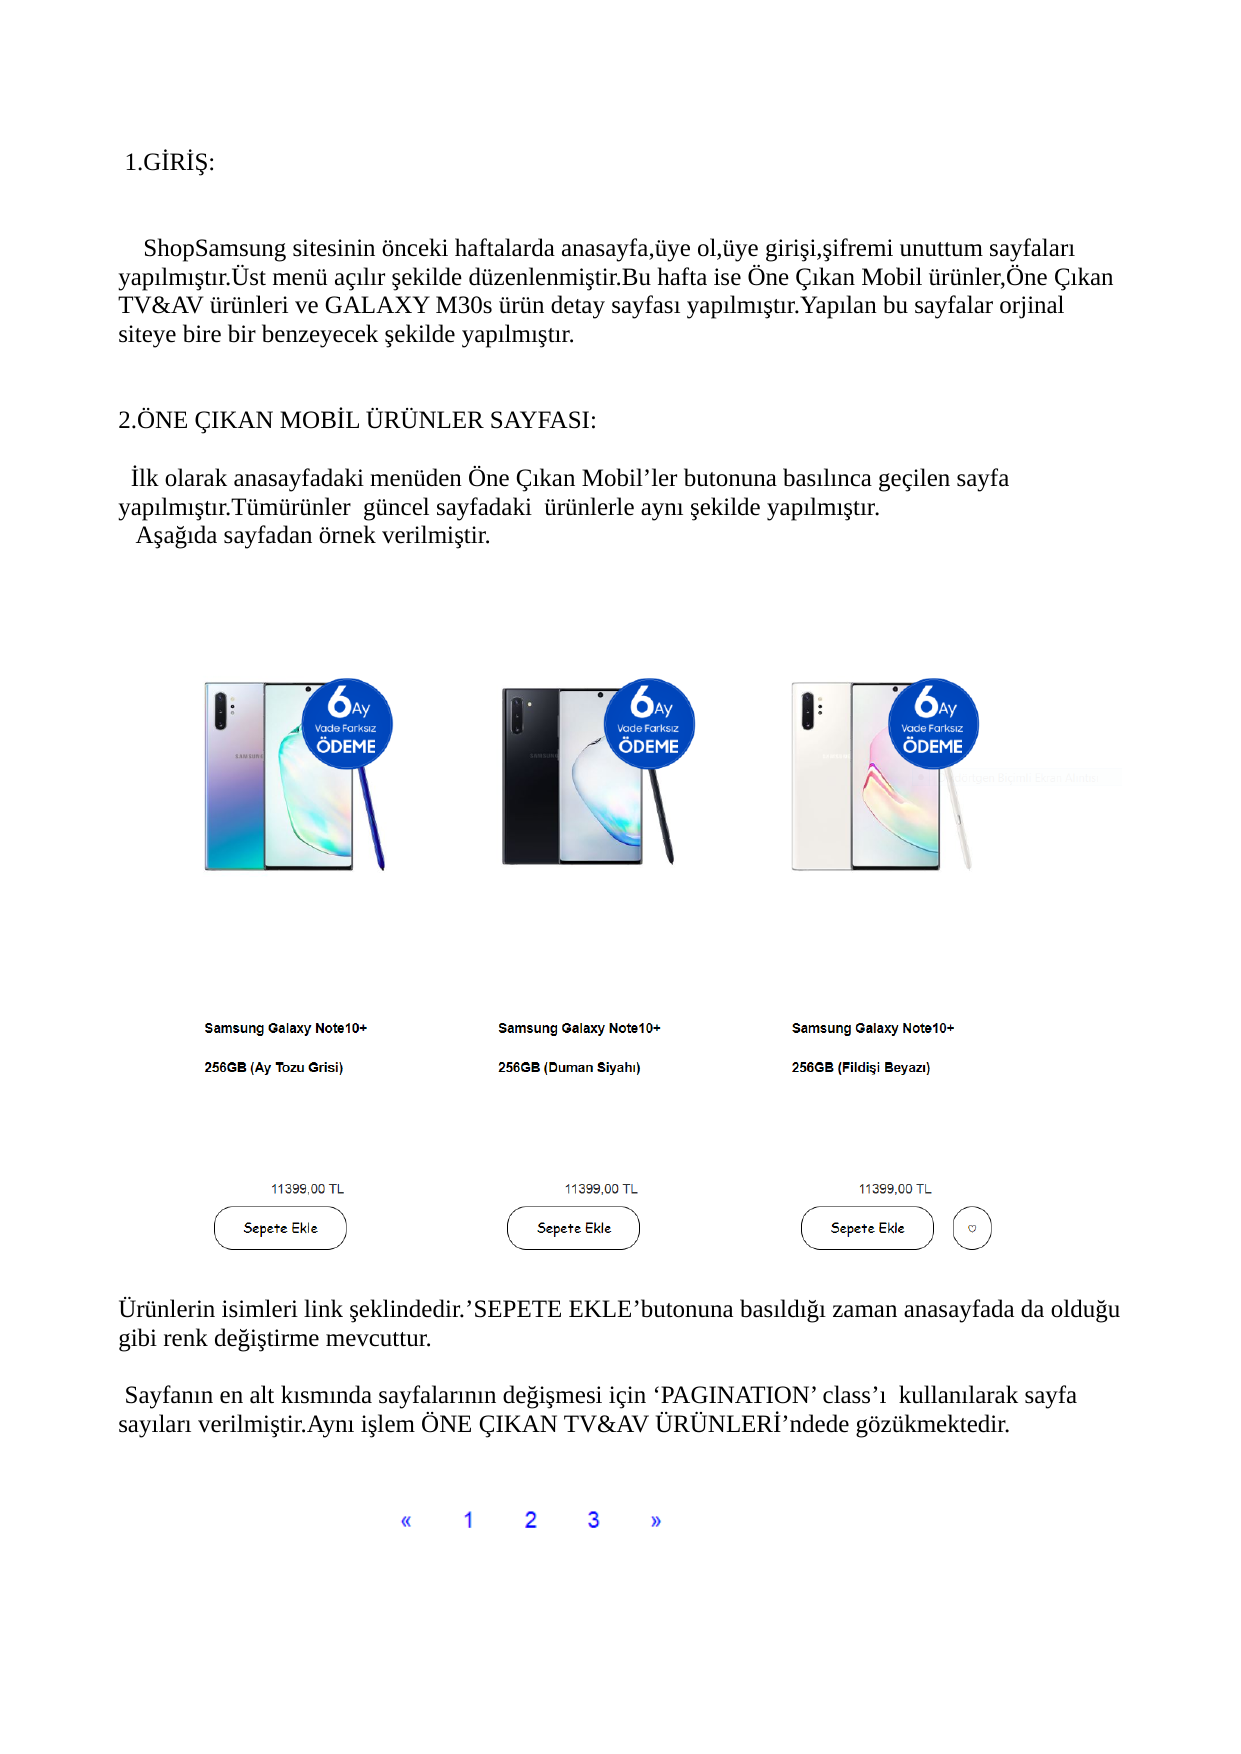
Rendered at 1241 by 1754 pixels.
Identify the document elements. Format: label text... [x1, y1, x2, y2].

text ShopSamsung sitesinin önceki haftalarda anasayfa,üye ol,üye girişi,şifremi unuttum sayfaları yapılmıştır.Üst menü açılır şekilde düzenlenmiştir.Bu hafta ise Öne Çıkan Mobil ürünler,Öne Çıkan TV&AV ürünleri ve GALAXY M30s ürün detay sayfası yapılmıştır.Yapılan bu sayfalar orjinal siteye bire bir benzeyecek şekilde yapılmıştır. [118, 233, 1122, 348]
text Ürünlerin isimleri link şeklindedir.’SEPETE EKLE’butonuna basıldığı zaman anasayfada da olduğu gibi renk değiştirme mevcuttur. [118, 1294, 1122, 1352]
text 2.ÖNE ÇIKAN MOBİL ÜRÜNLER SAYFASI: [118, 406, 1122, 434]
text Aşağıda sayfadan örnek verilmiştir. [118, 521, 1122, 549]
text İlk olarak anasayfadaki menüden Öne Çıkan Mobil’ler butonuna basılınca geçilen sayfa yapılmıştır.Tümürünler güncel sayfadaki ürünlerle aynı şekilde yapılmıştır. [118, 463, 1122, 521]
text Sayfanın en alt kısmında sayfalarının değişmesi için ‘PAGINATION’ class’ı kullanılarak sayfa sayıları verilmiştir.Aynı işlem ÖNE ÇIKAN TV&AV ÜRÜNLERİ’ndede gözükmektedir. [118, 1381, 1122, 1438]
text 1.GİRİŞ: [118, 147, 1122, 176]
